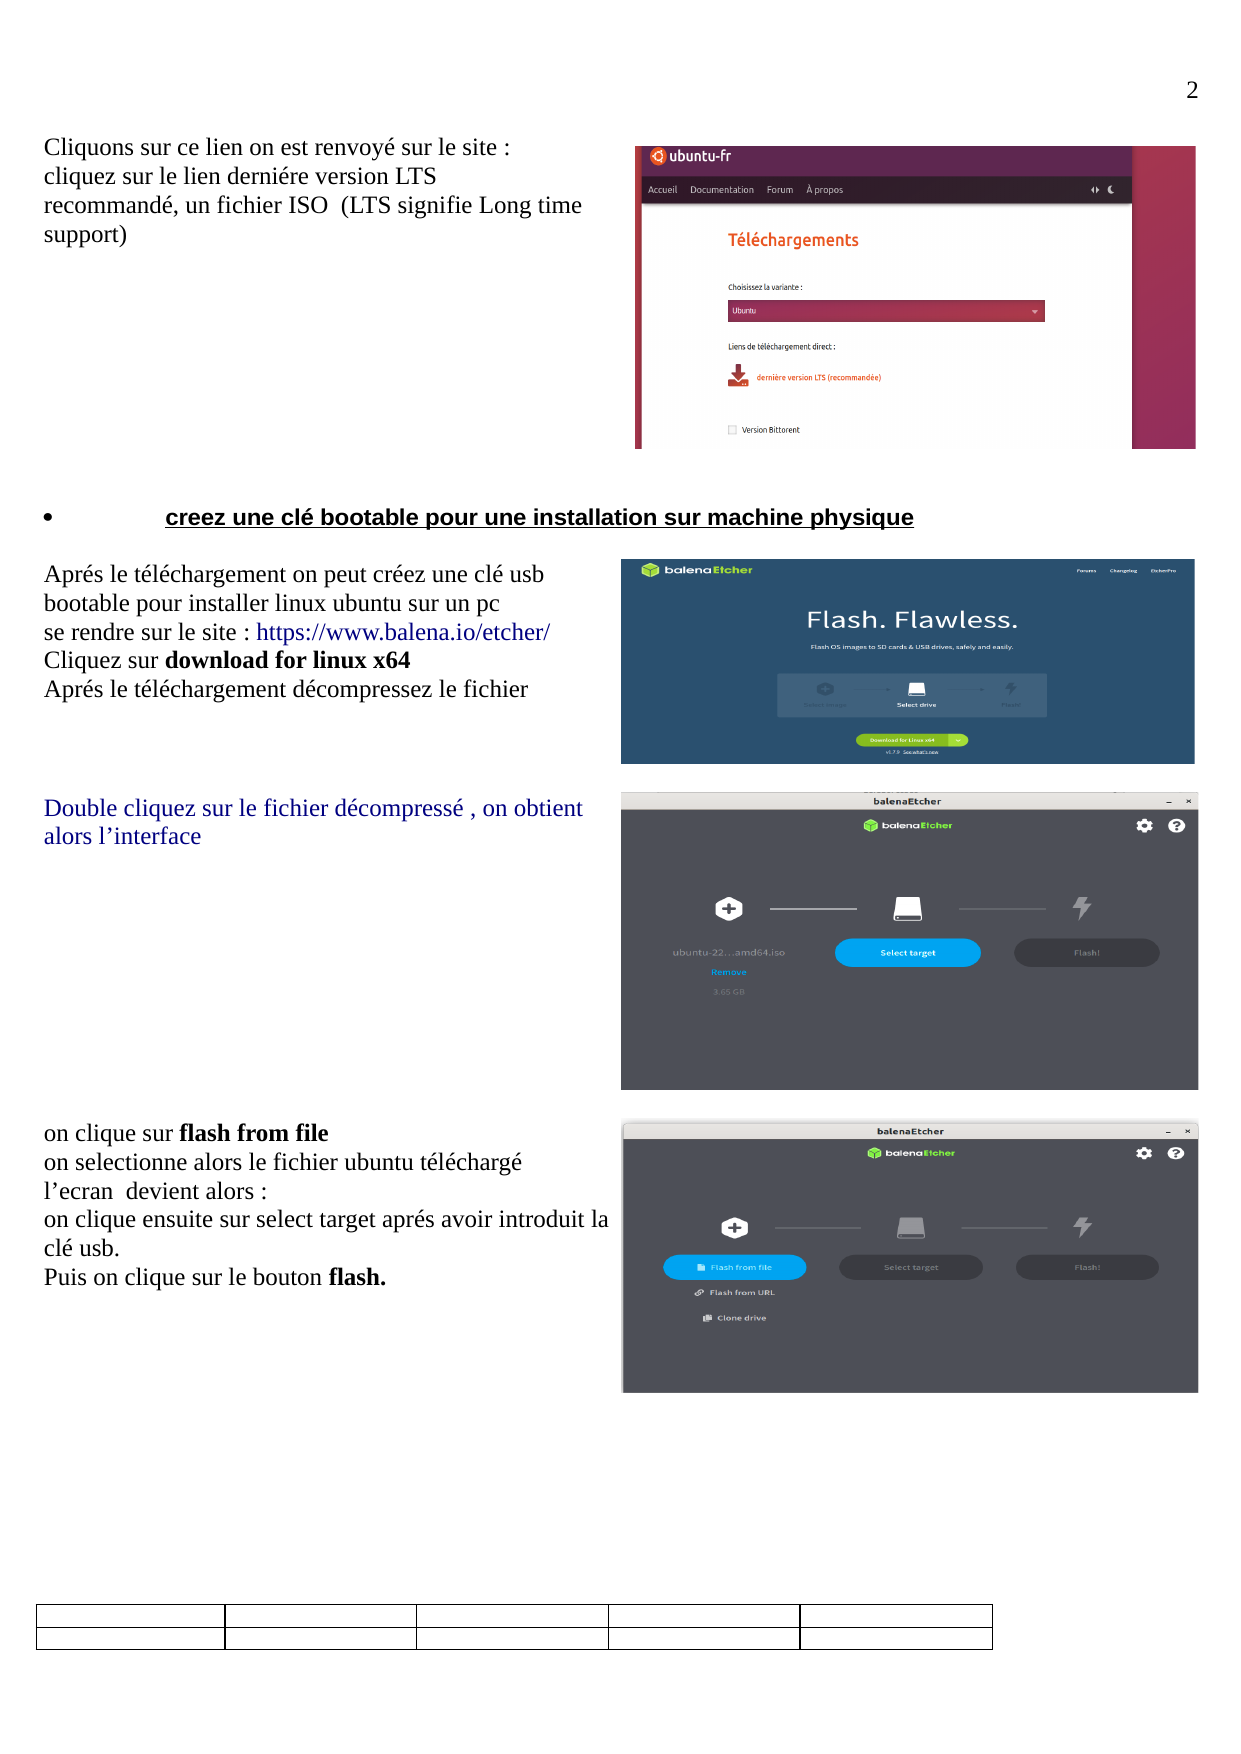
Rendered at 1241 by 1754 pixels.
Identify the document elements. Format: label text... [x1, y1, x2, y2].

picture [621, 792, 1199, 1090]
table_header [621, 133, 1198, 477]
table_header on clique sur flash from file on selectionne alors le fichier ubuntu téléchargé l’ecran devient alors : on clique ensuite sur select target aprés avoir introduit la clé usb. Puis on clique sur le bouton flash. [44, 1118, 621, 1421]
list creez une clé bootable pour une installation sur machine physique [44, 504, 1198, 530]
picture [621, 1118, 1199, 1393]
picture [635, 146, 1196, 449]
table_header Aprés le téléchargement on peut créez une clé usb bootable pour installer linux ubuntu sur un pc se rendre sur le site : https://www.balena.io/etcher/ Cliquez sur download for linux x64 Aprés le téléchargement décompressez le fichier [44, 559, 621, 764]
table_header [621, 1393, 1198, 1421]
table_header Double cliquez sur le fichier décompressé , on obtient alors l’interface [44, 793, 621, 1089]
table_header Cliquons sur ce lien on est renvoyé sur le site : cliquez sur le lien derniére version LTS recommandé, un fichier ISO (LTS signifie Long time support) [44, 133, 621, 477]
picture [621, 559, 1195, 764]
